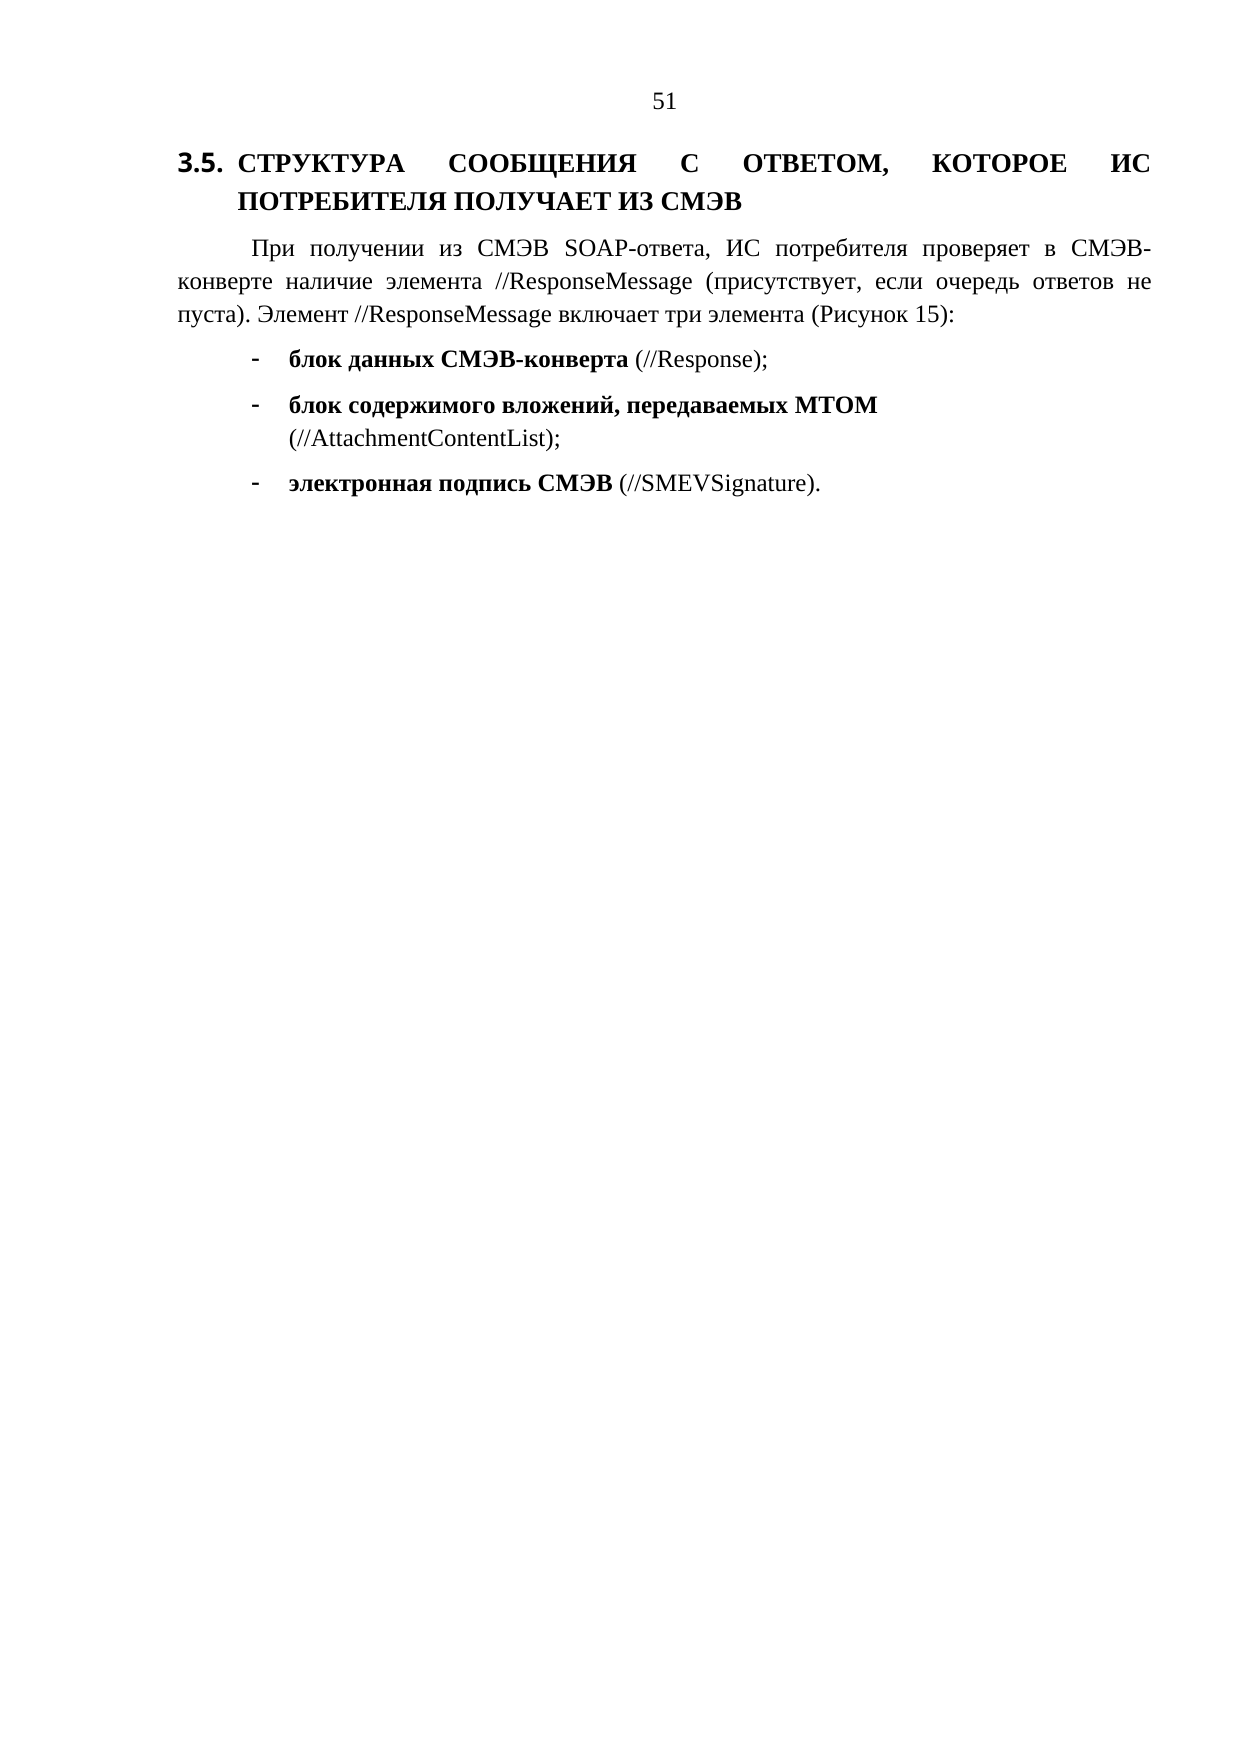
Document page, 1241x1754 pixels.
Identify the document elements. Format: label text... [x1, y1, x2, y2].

subtitle Структура сообщения с ответом, которое ИС потребителя получает из СМЭВ [177, 143, 1152, 216]
text При получении из СМЭВ SOAP-ответа, ИС потребителя проверяет в СМЭВ-конверте наличие элемента //ResponseMessage (присутствует, если очередь ответов не пуста). Элемент //ResponseMessage включает три элемента (Рисунок 15): [177, 233, 1152, 328]
list блок данных СМЭВ-конверта (//Response); [251, 344, 1152, 373]
list электронная подпись СМЭВ (//SMEVSignature). [251, 468, 1152, 497]
list блок содержимого вложений, передаваемых MTOM (//AttachmentContentList); [251, 390, 1152, 452]
